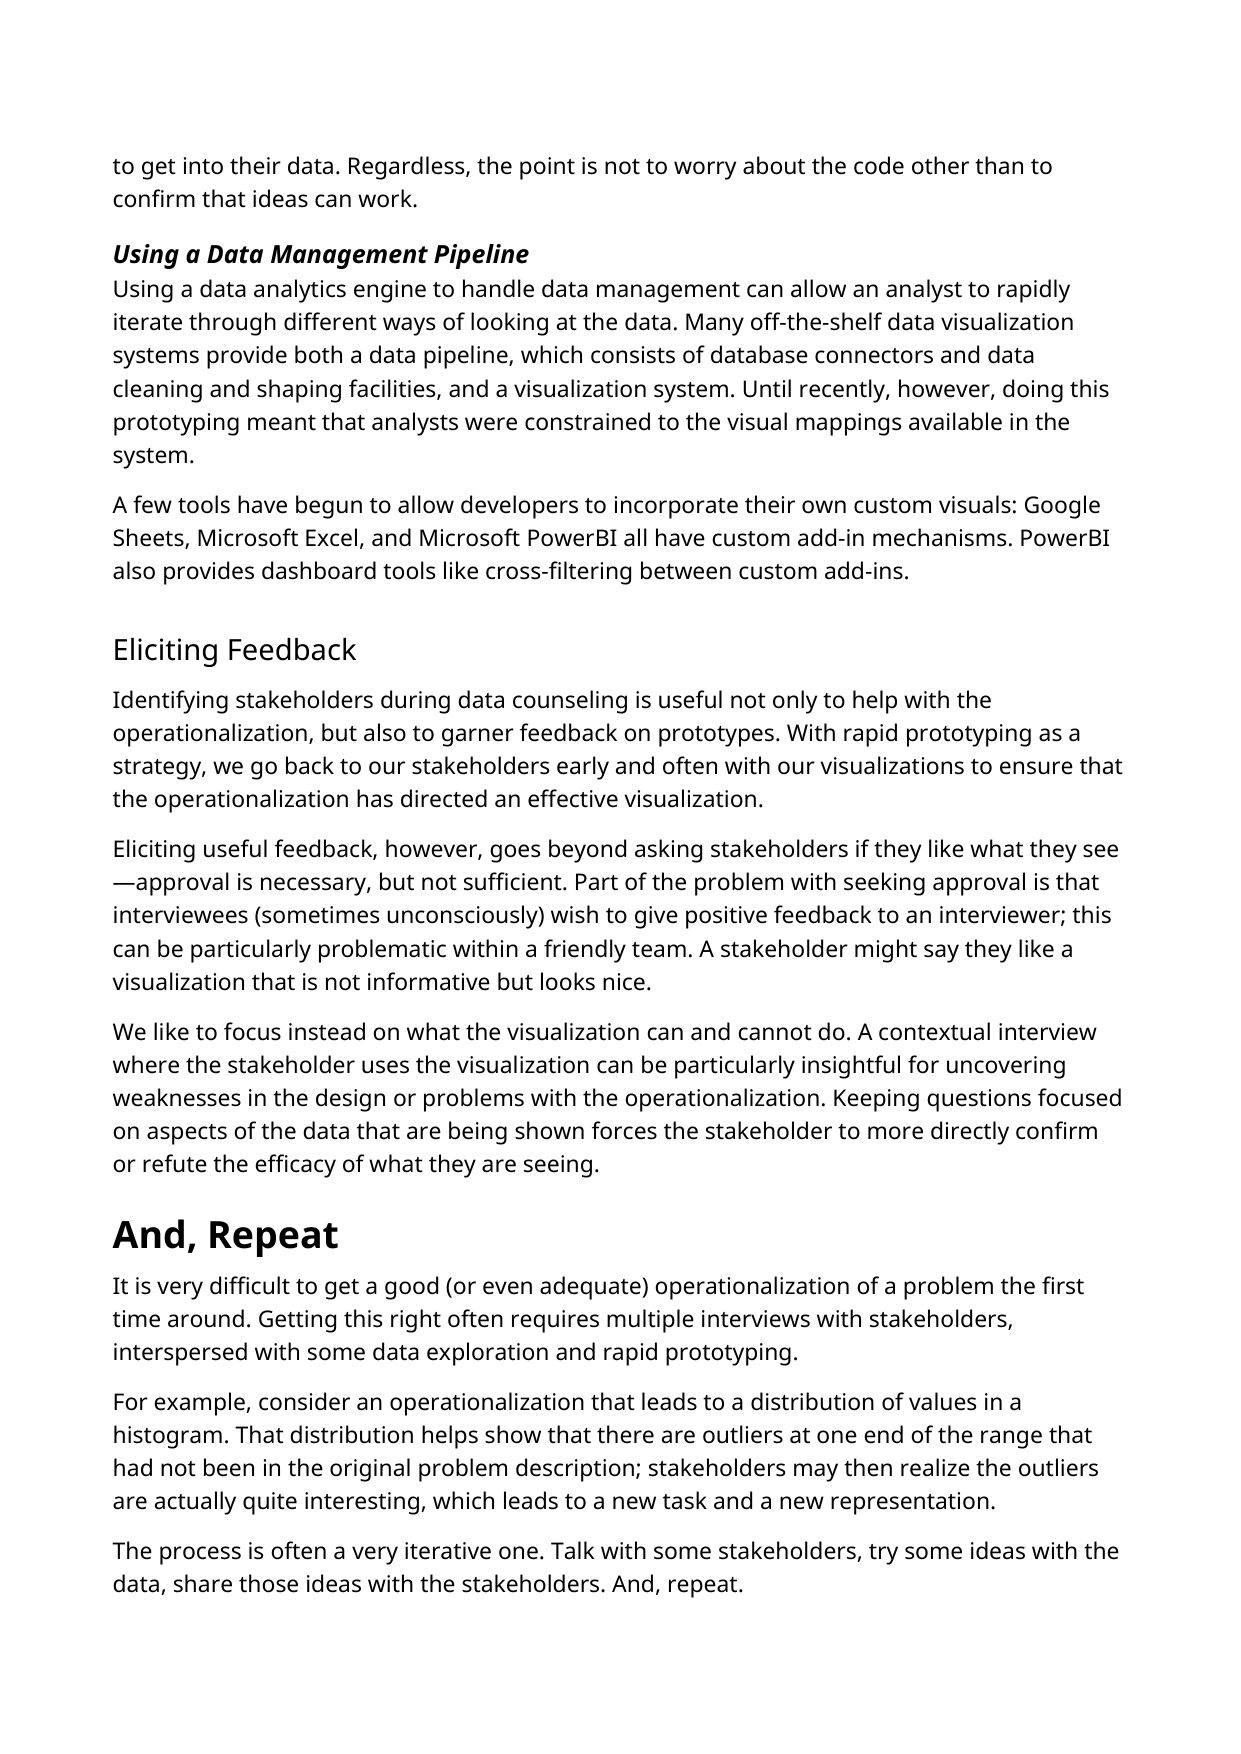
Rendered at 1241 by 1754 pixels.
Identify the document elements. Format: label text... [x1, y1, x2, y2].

text Using a data analytics engine to handle data management can allow an analyst to rapidly iterate through different ways of looking at the data. Many off-the-shelf data visualization systems provide both a data pipeline, which consists of database connectors and data cleaning and shaping facilities, and a visualization system. Until recently, however, doing this prototyping meant that analysts were constrained to the visual mappings available in the system. [112, 273, 1128, 470]
subtitle Eliciting Feedback [112, 629, 1128, 669]
text Eliciting useful feedback, however, goes beyond asking stakeholders if they like what they see—approval is necessary, but not sufficient. Part of the problem with seeking approval is that interviewees (sometimes unconsciously) wish to give positive feedback to an interviewer; this can be particularly problematic within a friendly team. A stakeholder might say they like a visualization that is not informative but looks nice. [112, 833, 1128, 997]
subtitle And, Repeat [112, 1208, 1128, 1259]
text For example, consider an operationalization that leads to a distribution of values in a histogram. That distribution helps show that there are outliers at one end of the range that had not been in the original problem description; stakeholders may then realize the outliers are actually quite interesting, which leads to a new task and a new representation. [112, 1386, 1128, 1516]
text to get into their data. Regardless, the point is not to worry about the code other than to confirm that ideas can work. [112, 150, 1128, 214]
text A few tools have begun to allow developers to incorporate their own custom visuals: Google Sheets, Microsoft Excel, and Microsoft PowerBI all have custom add-in mechanisms. PowerBI also provides dashboard tools like cross-filtering between custom add-ins. [112, 488, 1128, 586]
subtitle Using a Data Management Pipeline [112, 237, 1128, 271]
text Identifying stakeholders during data counseling is useful not only to help with the operationalization, but also to garner feedback on prototypes. With rapid prototyping as a strategy, we go back to our stakeholders early and often with our visualizations to ensure that the operationalization has directed an effective visualization. [112, 684, 1128, 815]
text The process is often a very iterative one. Talk with some stakeholders, try some ideas with the data, share those ideas with the stakeholders. And, repeat. [112, 1535, 1128, 1599]
text It is very difficult to get a good (or even adequate) operationalization of a problem the first time around. Getting this right often requires multiple interviews with stakeholders, interspersed with some data exploration and rapid prototyping. [112, 1270, 1128, 1367]
text We like to focus instead on what the visualization can and cannot do. A contextual interview where the stakeholder uses the visualization can be particularly insightful for uncovering weaknesses in the design or problems with the operationalization. Keeping questions focused on aspects of the data that are being shown forces the stakeholder to more directly confirm or refute the efficacy of what they are seeing. [112, 1016, 1128, 1179]
